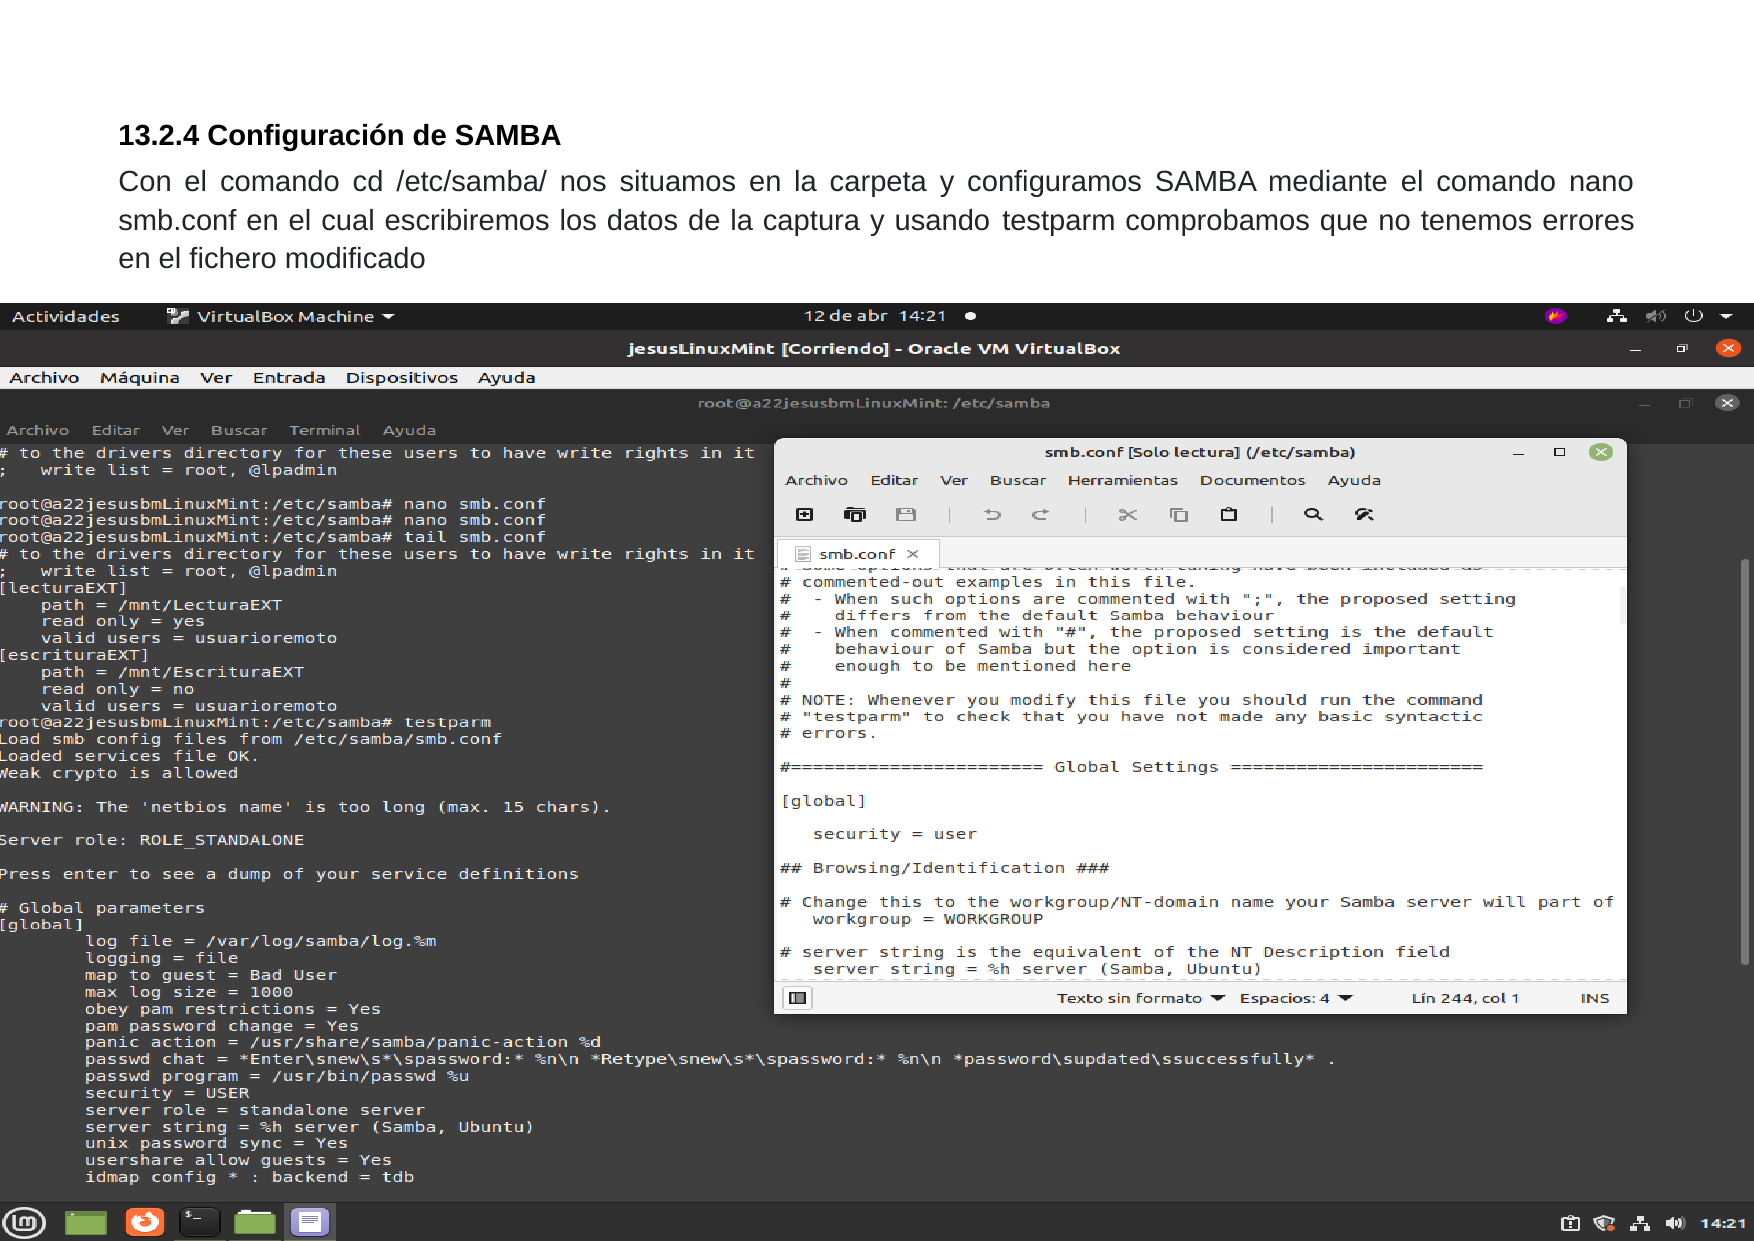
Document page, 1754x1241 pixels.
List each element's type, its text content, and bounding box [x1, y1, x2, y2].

picture [0, 303, 1754, 1241]
subtitle 13.2.4 Configuración de SAMBA [118, 118, 1636, 152]
text Con el comando cd /etc/samba/ nos situamos en la carpeta y configuramos SAMBA mediante el comando nano smb.conf en el cual escribiremos los datos de la captura y usando testparm comprobamos que no tenemos errores en el fichero modificado [118, 164, 1636, 275]
